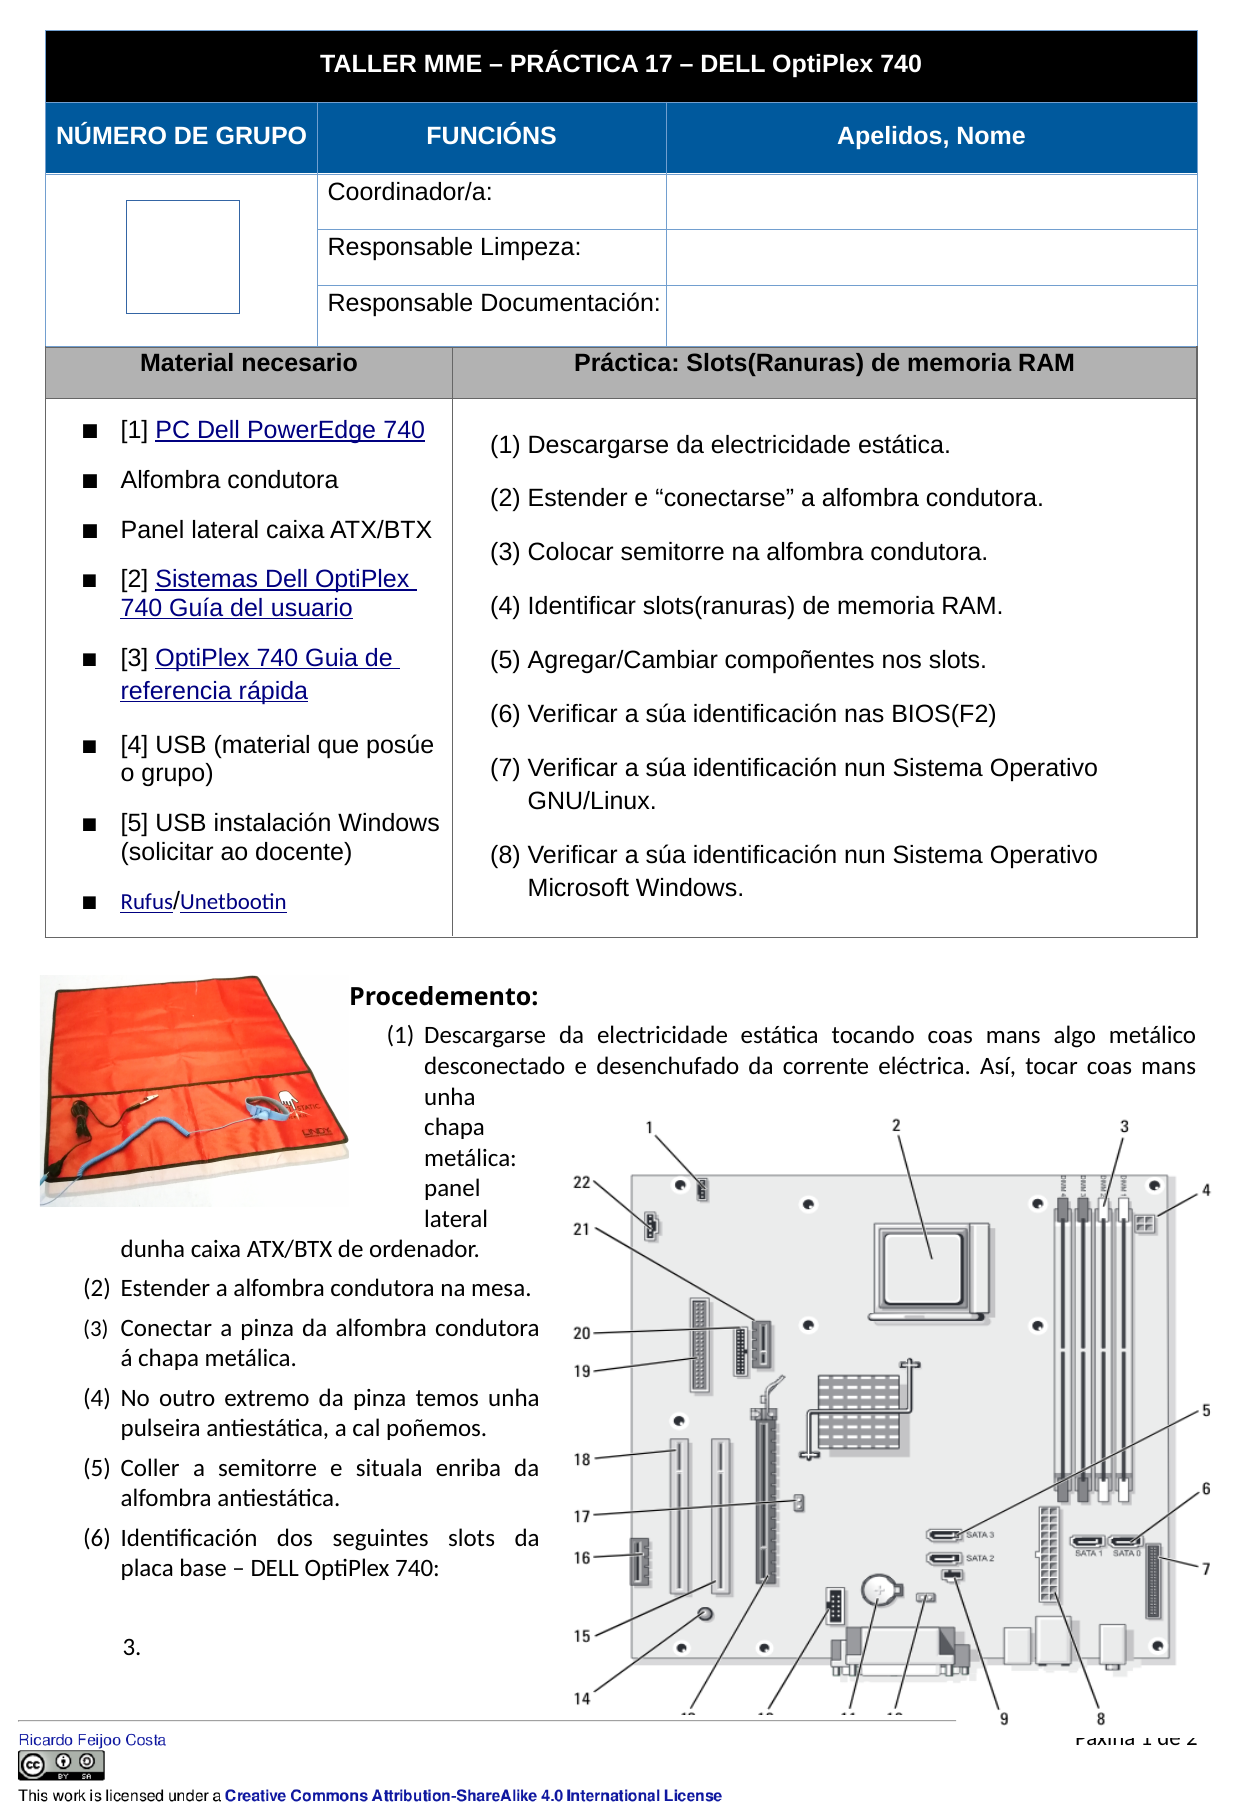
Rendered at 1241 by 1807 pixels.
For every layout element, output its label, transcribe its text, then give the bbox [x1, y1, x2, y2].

table_cell Apelidos, Nome [667, 103, 1197, 173]
list Identificación dos seguintes slots da placa base – DELL OptiPlex 740: [83, 1522, 540, 1583]
picture [39, 975, 349, 1207]
table_cell [667, 175, 1197, 229]
table_cell FUNCIÓNS [318, 103, 666, 173]
table_cell [667, 286, 1197, 346]
table_cell Coordinador/a: [318, 175, 666, 229]
list Estender a alfombra condutora na mesa. [83, 1273, 540, 1303]
table_cell [667, 230, 1197, 284]
table_cell [1] PC Dell PowerEdge 740 Alfombra condutora Panel lateral caixa ATX/BTX [2] Sistemas Dell OptiPlex 740 Guía del usuario [3] OptiPlex 740 Guia de referencia rápida [4] USB (material que posúe o grupo) [5] USB instalación Windows (solicitar ao docente) Rufus/Unetbootin [46, 399, 452, 936]
table_header TALLER MME – PRÁCTICA 17 – DELL OptiPlex 740 [46, 31, 1197, 102]
list No outro extremo da pinza temos unha pulseira antiestática, a cal poñemos. [83, 1382, 540, 1443]
list Coller a semitorre e situala enriba da alfombra antiestática. [83, 1452, 540, 1513]
list Conectar a pinza da alfombra condutora á chapa metálica. [83, 1312, 540, 1373]
table_cell Responsable Documentación: [318, 286, 666, 346]
table_cell NÚMERO DE GRUPO [46, 103, 317, 173]
list 3. [87, 1631, 540, 1692]
table_cell [46, 175, 317, 346]
table_cell Descargarse da electricidade estática. Estender e “conectarse” a alfombra condutora. Colocar semitorre na alfombra condutora. Identificar slots(ranuras) de memoria RAM. Agregar/Cambiar compoñentes nos slots. Verificar a súa identificación nas BIOS(F2) Verificar a súa identificación nun Sistema Operativo GNU/Linux. Verificar a súa identificación nun Sistema Operativo Microsoft Windows. [453, 399, 1196, 936]
list dunha caixa ATX/BTX de ordenador. [83, 1233, 540, 1264]
table_cell Responsable Limpeza: [318, 230, 666, 284]
table_header Práctica: Slots(Ranuras) de memoria RAM [453, 348, 1196, 398]
list Descargarse da electricidade estática tocando coas mans algo metálico desconectado e desenchufado da corrente eléctrica. Así, tocar coas mans unha chapa metálica: panel lateral [83, 1019, 1197, 1233]
text Procedemento: [349, 979, 1197, 1013]
table_header Material necesario [46, 348, 452, 398]
picture [8, 1103, 1241, 1806]
